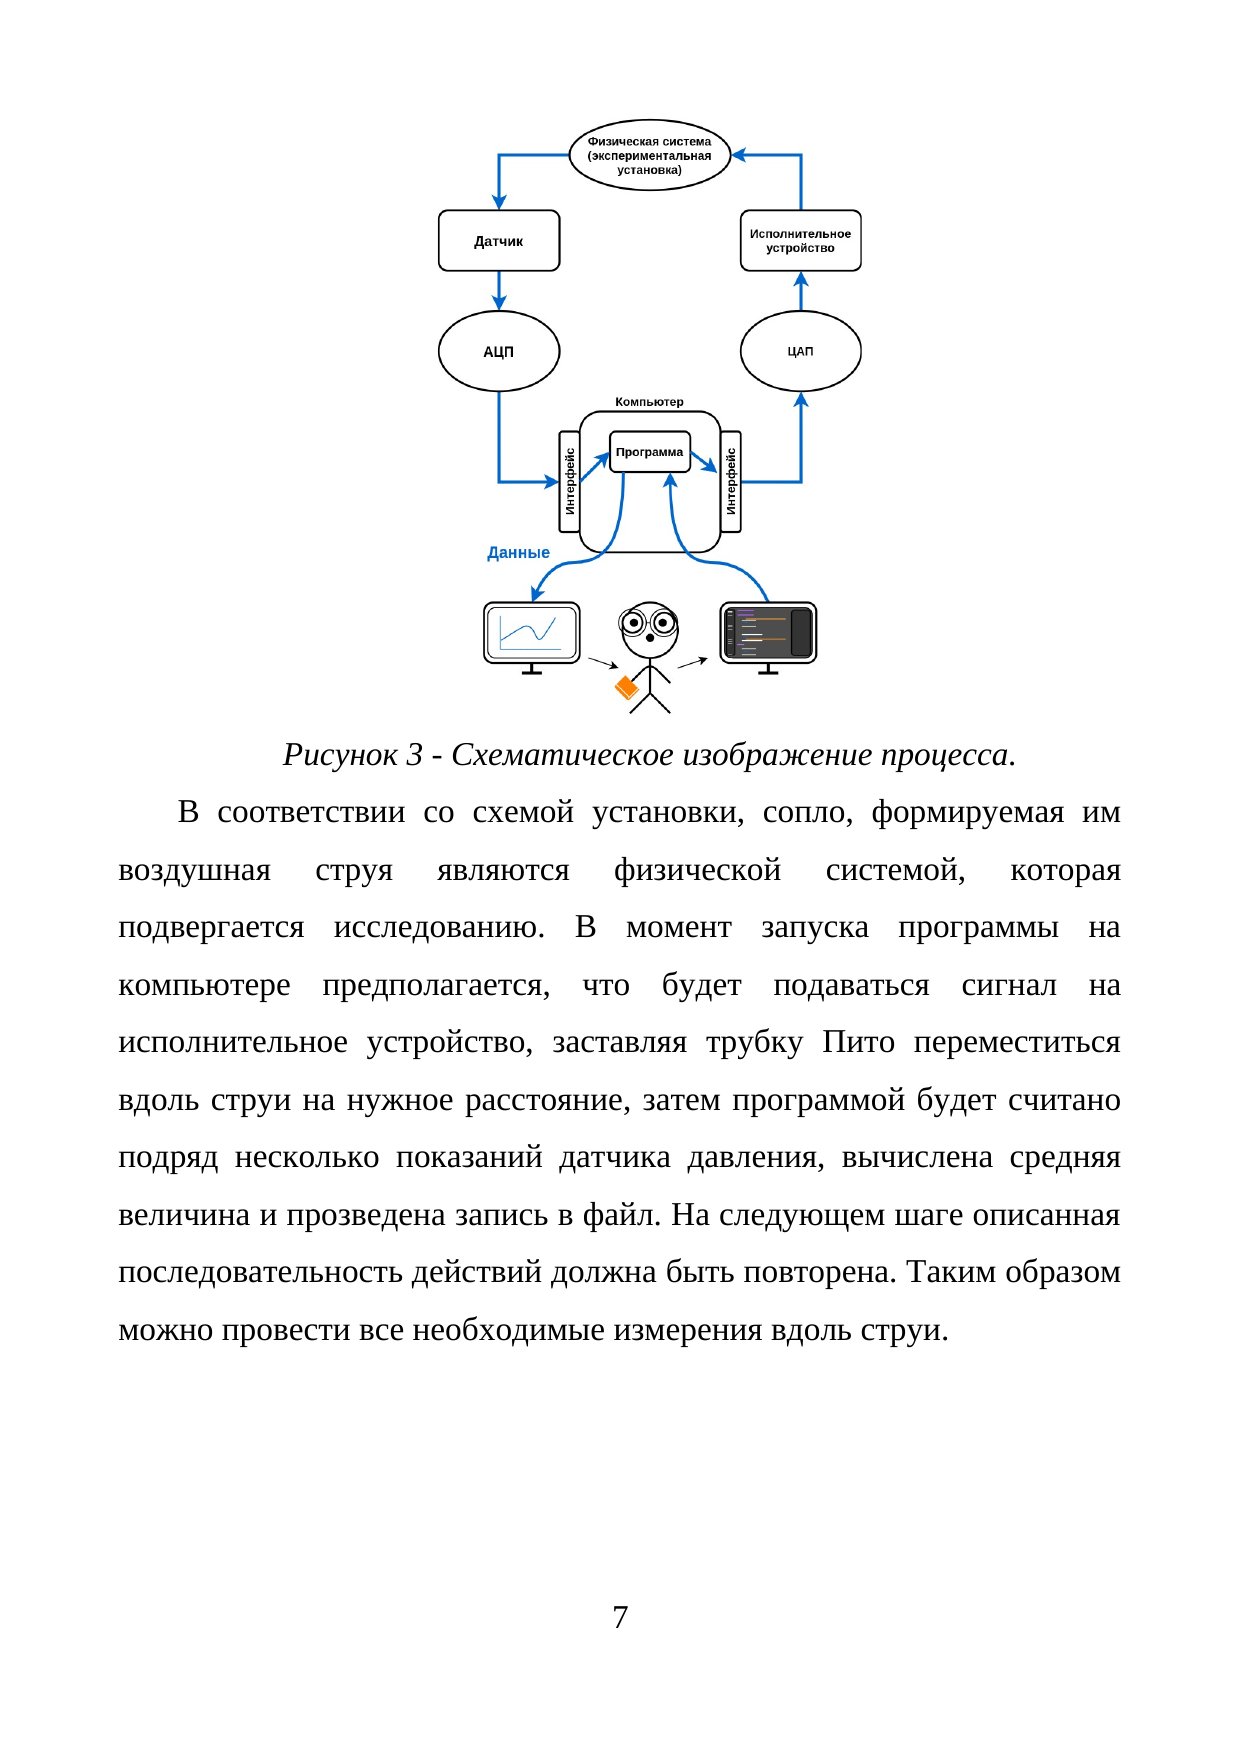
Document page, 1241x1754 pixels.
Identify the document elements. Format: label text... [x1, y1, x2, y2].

picture [437, 118, 862, 715]
text Рисунок 3 - Схематическое изображение процесса. [118, 734, 1122, 772]
text В соответствии со схемой установки, сопло, формируемая им воздушная струя являются физической системой, которая подвергается исследованию. В момент запуска программы на компьютере предполагается, что будет подаваться сигнал на исполнительное устройство, заставляя трубку Пито переместиться вдоль струи на нужное расстояние, затем программой будет считано подряд несколько показаний датчика давления, вычислена средняя величина и прозведена запись в файл. На следующем шаге описанная последовательность действий должна быть повторена. Таким образом можно провести все необходимые измерения вдоль струи. [118, 791, 1122, 1347]
